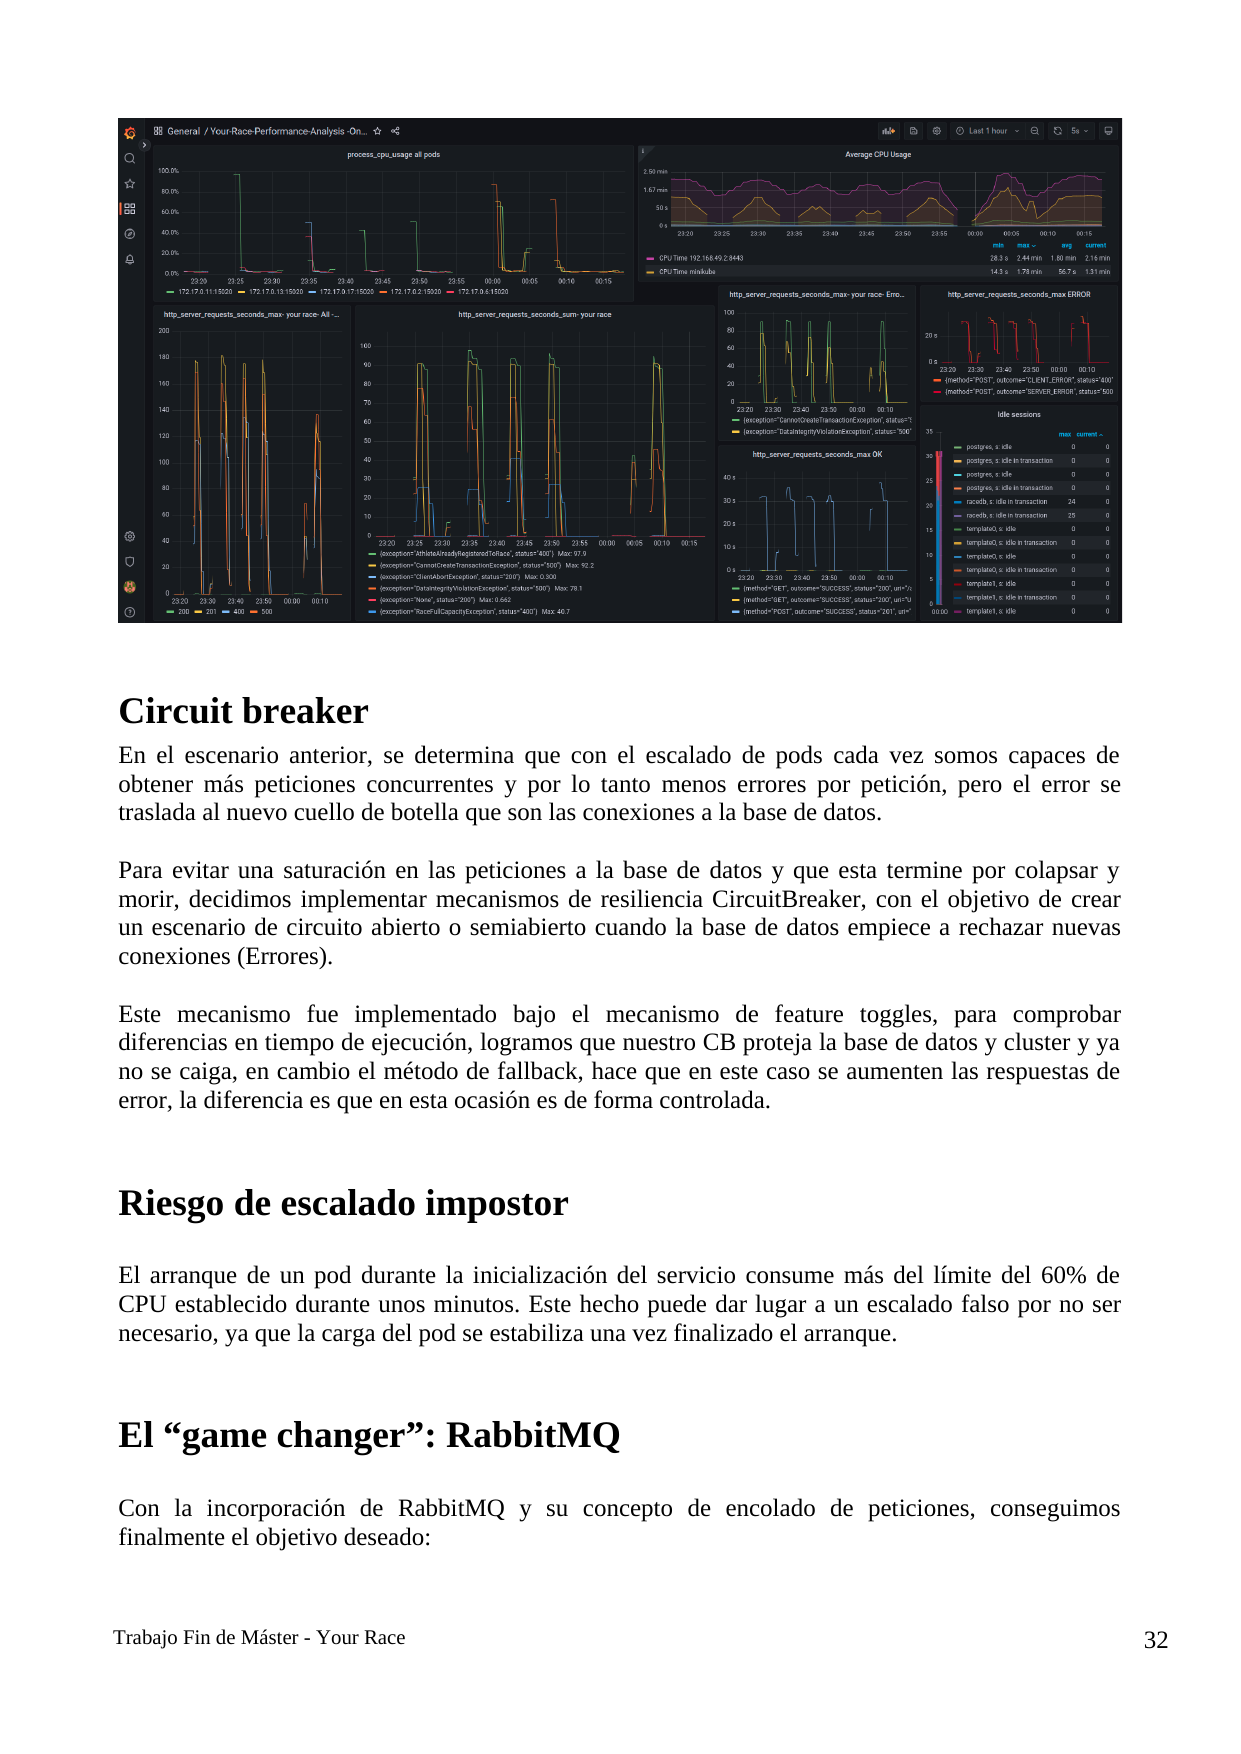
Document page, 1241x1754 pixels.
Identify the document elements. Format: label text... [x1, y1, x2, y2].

text Este mecanismo fue implementado bajo el mecanismo de feature toggles, para comprobar diferencias en tiempo de ejecución, logramos que nuestro CB proteja la base de datos y cluster y ya no se caiga, en cambio el método de fallback, hace que en este caso se aumenten las respuestas de error, la diferencia es que en esta ocasión es de forma controlada. [118, 999, 1122, 1114]
text El arranque de un pod durante la inicialización del servicio consume más del límite del 60% de CPU establecido durante unos minutos. Este hecho puede dar lugar a un escalado falso por no ser necesario, ya que la carga del pod se estabiliza una vez finalizado el arranque. [118, 1260, 1122, 1346]
subtitle El “game changer”: RabbitMQ [118, 1413, 1122, 1456]
text Con la incorporación de RabbitMQ y su concepto de encolado de peticiones, conseguimos finalmente el objetivo deseado: [118, 1493, 1122, 1550]
subtitle Riesgo de escalado impostor [118, 1180, 1122, 1223]
text Para evitar una saturación en las peticiones a la base de datos y que esta termine por colapsar y morir, decidimos implementar mecanismos de resiliencia CircuitBreaker, con el objetivo de crear un escenario de circuito abierto o semiabierto cuando la base de datos empiece a rechazar nuevas conexiones (Errores). [118, 855, 1122, 970]
text En el escenario anterior, se determina que con el escalado de pods cada vez somos capaces de obtener más peticiones concurrentes y por lo tanto menos errores por petición, pero el error se traslada al nuevo cuello de botella que son las conexiones a la base de datos. [118, 740, 1122, 826]
subtitle Circuit breaker [118, 688, 1122, 732]
picture [118, 118, 1123, 623]
